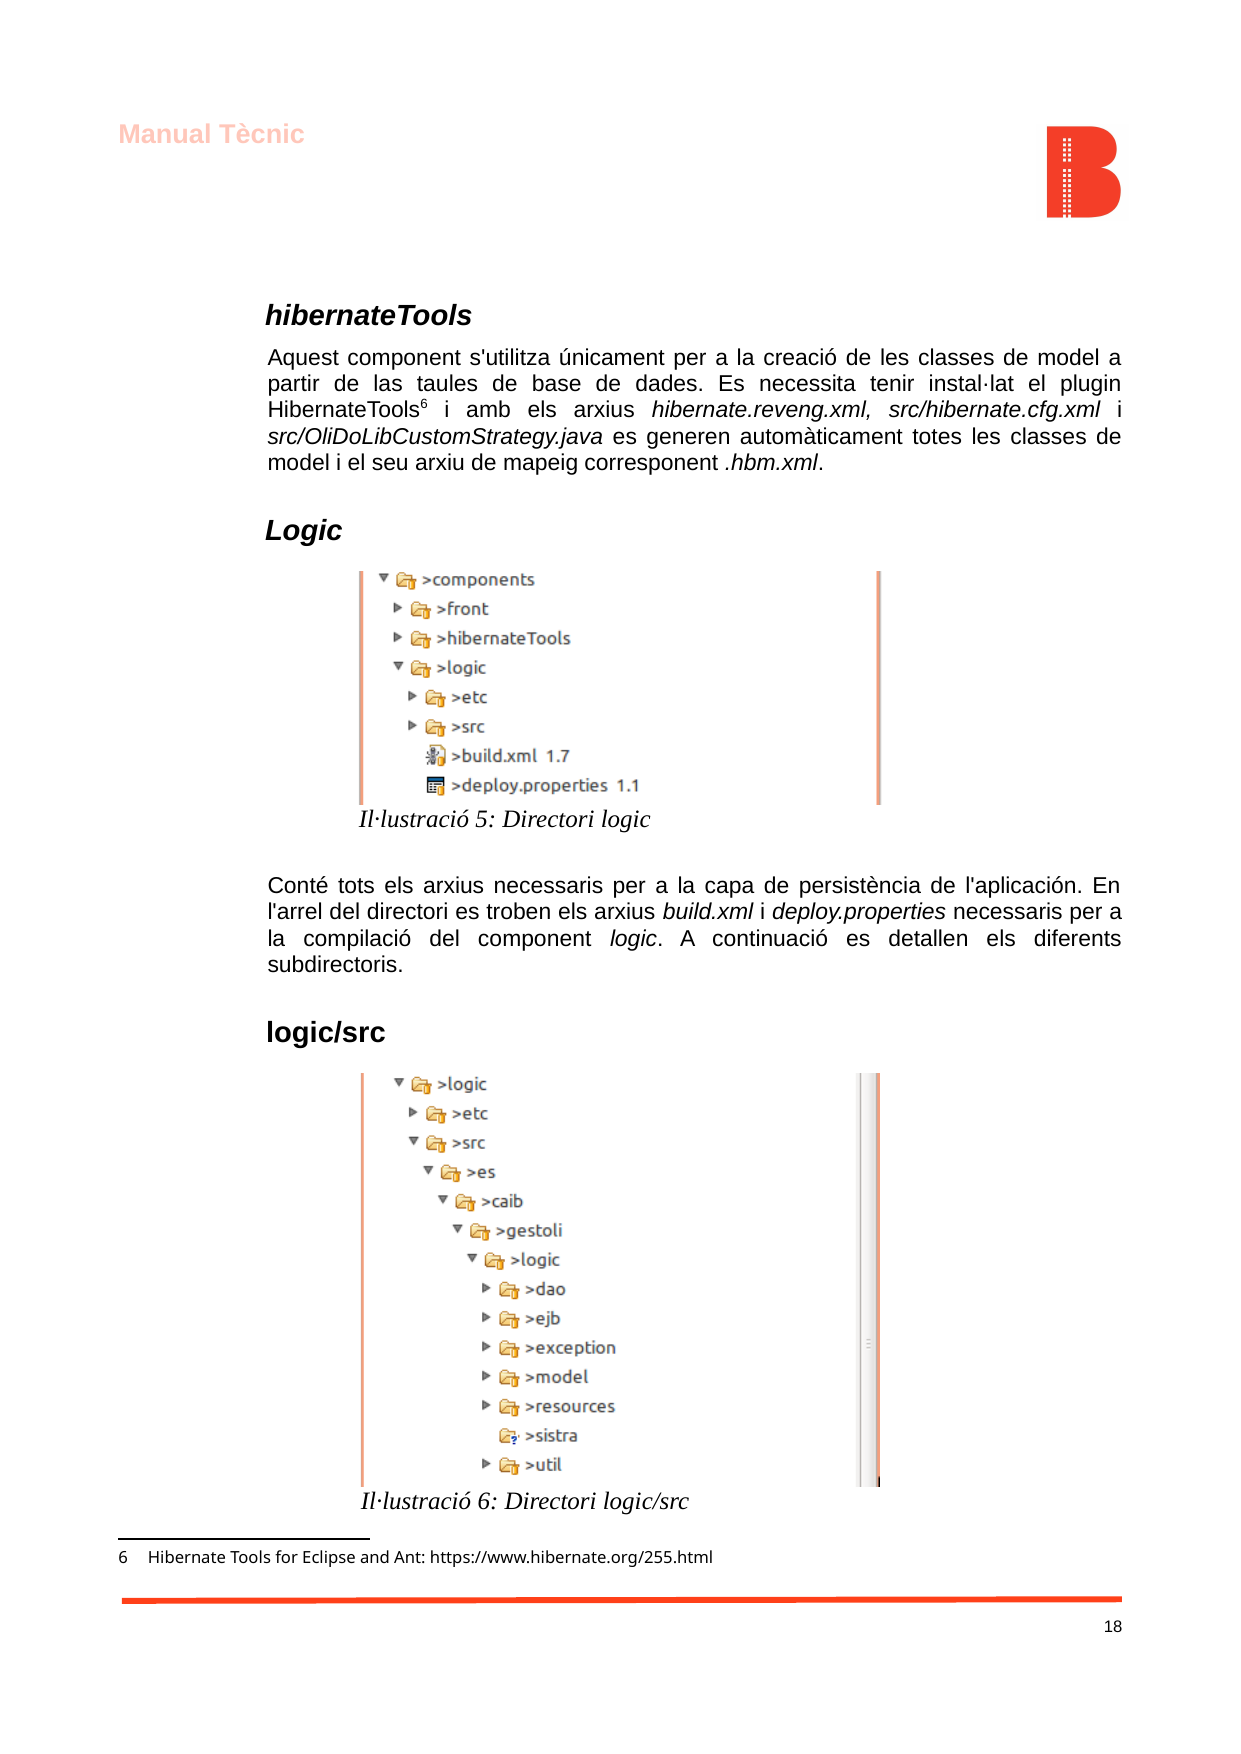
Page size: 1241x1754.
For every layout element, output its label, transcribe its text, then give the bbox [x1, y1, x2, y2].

text Conté tots els arxius necessaris per a la capa de persistència de l'aplicación. En l'arrel del directori es troben els arxius build.xml i deploy.properties necessaris per a la compilació del component logic. A continuació es detallen els diferents subdirectoris. [267, 872, 1122, 977]
subtitle Logic [265, 513, 1122, 546]
text Il·lustració : Directori logic [358, 805, 882, 833]
subtitle hibernateTools [265, 298, 1122, 331]
picture [358, 571, 882, 805]
text Il·lustració : Directori logic/src [361, 1487, 880, 1515]
picture [360, 1073, 880, 1487]
subtitle logic/src [266, 1015, 1122, 1048]
text Aquest component s'utilitza únicament per a la creació de les classes de model a partir de las taules de base de dades. Es necessita tenir instal·lat el plugin HibernateTools i amb els arxius hibernate.reveng.xml, src/hibernate.cfg.xml i src/OliDoLibCustomStrategy.java es generen automàticament totes les classes de model i el seu arxiu de mapeig corresponent .hbm.xml. [267, 344, 1122, 475]
text Hibernate Tools for Eclipse and Ant: https://www.hibernate.org/255.html [118, 1545, 1122, 1568]
picture [1036, 124, 1130, 221]
